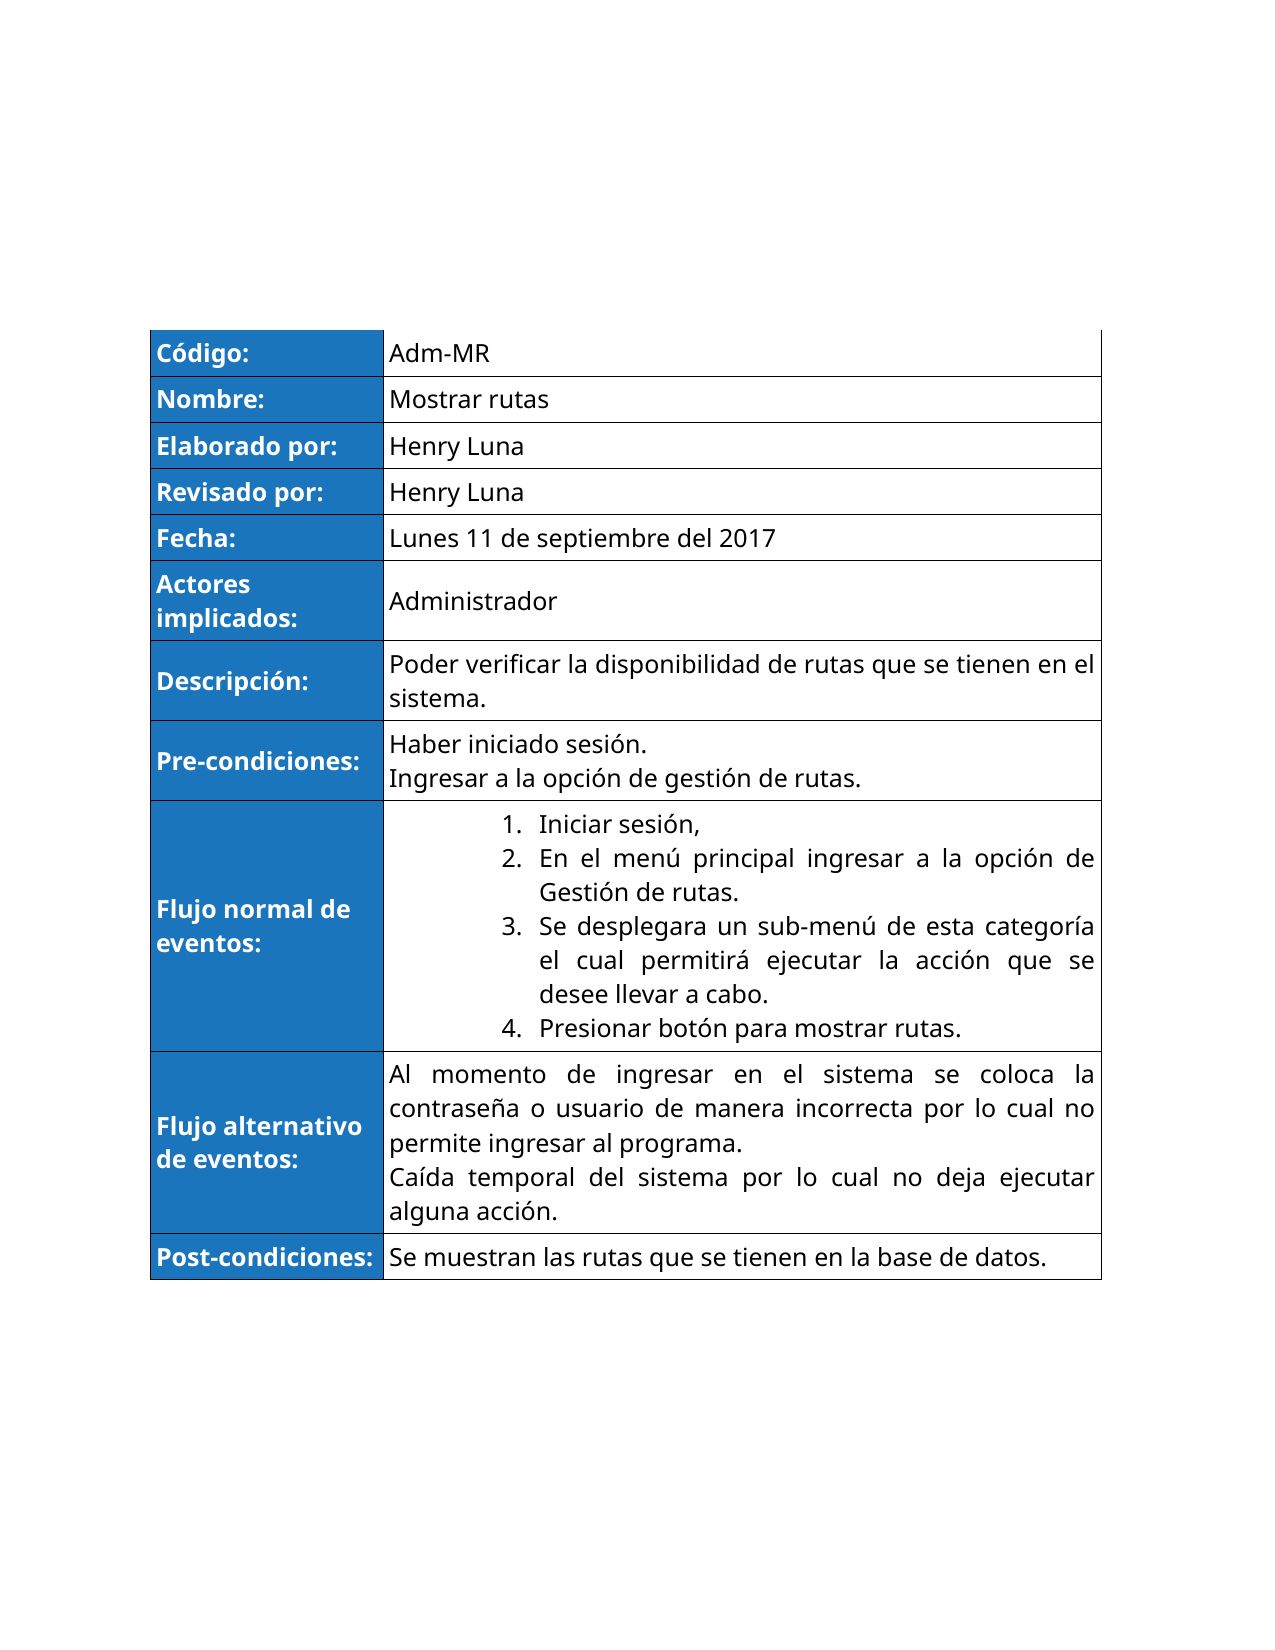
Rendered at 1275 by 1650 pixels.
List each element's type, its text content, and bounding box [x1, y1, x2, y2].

table_cell Flujo normal de eventos: [151, 801, 383, 1051]
table_cell Revisado por: [151, 469, 383, 514]
table_cell Henry Luna [384, 469, 1101, 514]
table_cell Poder verificar la disponibilidad de rutas que se tienen en el sistema. [384, 641, 1101, 720]
table_cell Nombre: [151, 377, 383, 422]
table_cell Post-condiciones: [151, 1234, 383, 1279]
table_cell Se muestran las rutas que se tienen en la base de datos. [384, 1234, 1101, 1279]
table_cell Lunes 11 de septiembre del 2017 [384, 515, 1101, 560]
table_cell Flujo alternativo de eventos: [151, 1052, 383, 1233]
table_header Código: [151, 330, 383, 376]
table_cell Haber iniciado sesión. Ingresar a la opción de gestión de rutas. [384, 721, 1101, 800]
table_cell Fecha: [151, 515, 383, 560]
table_cell Iniciar sesión, En el menú principal ingresar a la opción de Gestión de rutas. Se desplegara un sub-menú de esta categoría el cual permitirá ejecutar la acción que se desee llevar a cabo. Presionar botón para mostrar rutas. [384, 801, 1101, 1051]
table_cell Descripción: [151, 641, 383, 720]
table_cell Mostrar rutas [384, 377, 1101, 422]
table_cell Elaborado por: [151, 423, 383, 468]
table_cell Henry Luna [384, 423, 1101, 468]
table_header Adm-MR [384, 330, 1101, 376]
table_cell Actores implicados: [151, 561, 383, 640]
table_cell Administrador [384, 561, 1101, 640]
table_cell Al momento de ingresar en el sistema se coloca la contraseña o usuario de manera incorrecta por lo cual no permite ingresar al programa. Caída temporal del sistema por lo cual no deja ejecutar alguna acción. [384, 1052, 1101, 1233]
table_cell Pre-condiciones: [151, 721, 383, 800]
